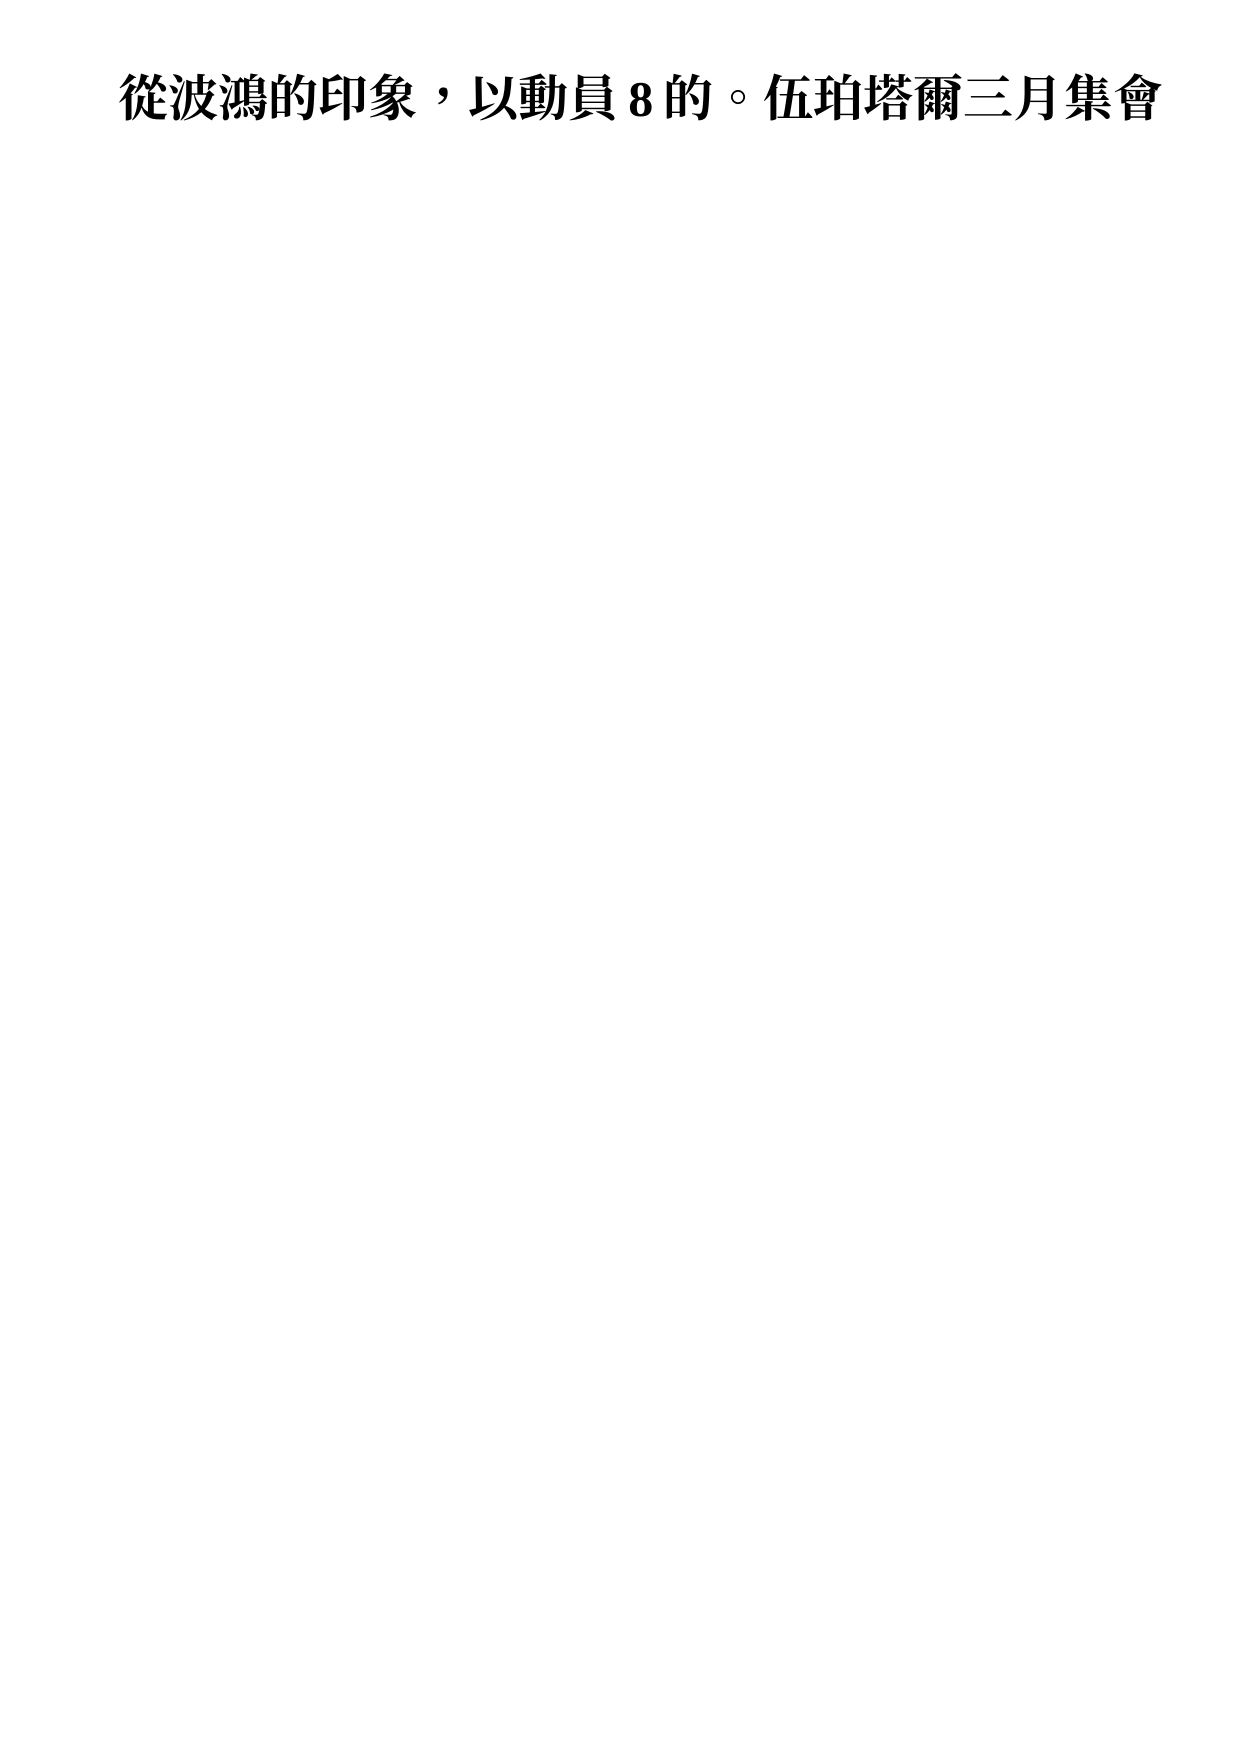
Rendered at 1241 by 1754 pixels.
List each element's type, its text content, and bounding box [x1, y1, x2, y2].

subtitle 從波鴻的印象，以動員8的。伍珀塔爾三月集會 [118, 59, 1181, 131]
